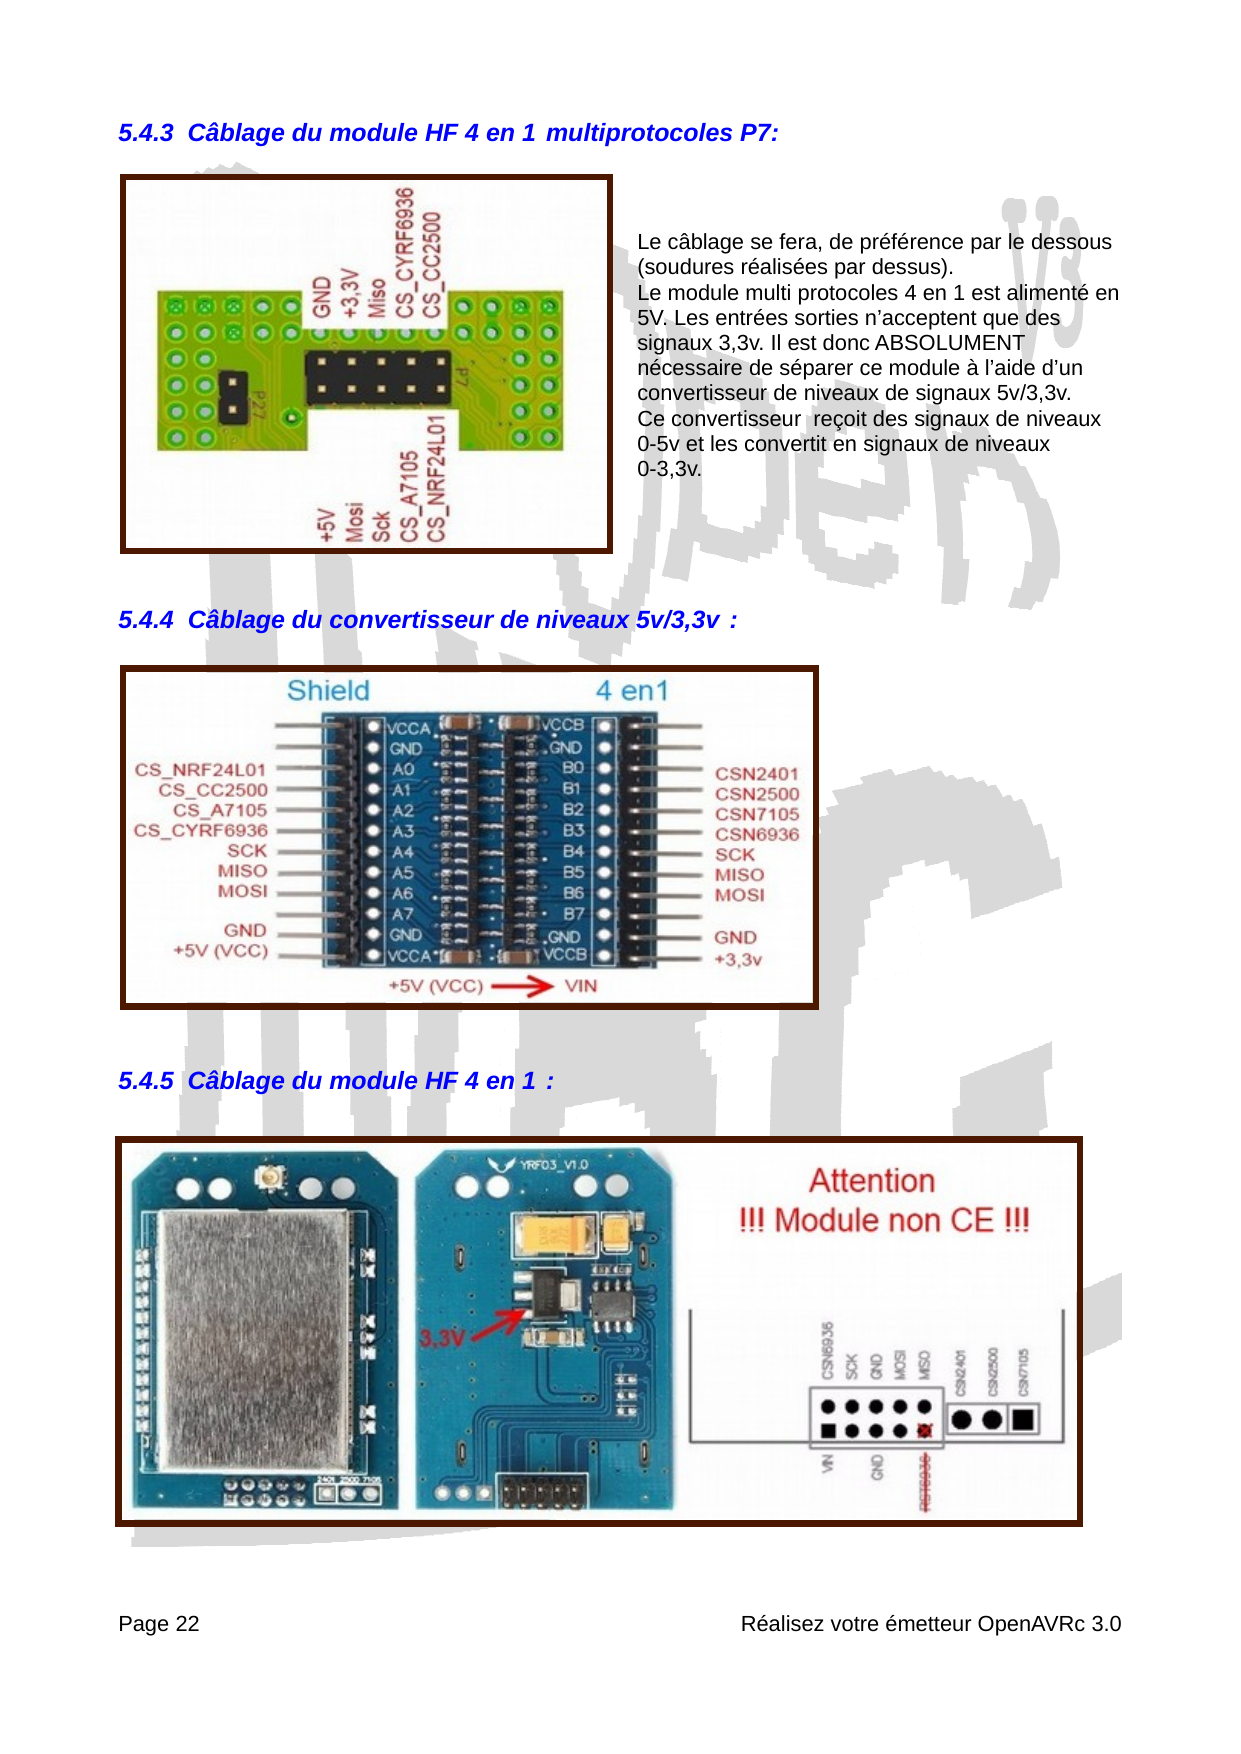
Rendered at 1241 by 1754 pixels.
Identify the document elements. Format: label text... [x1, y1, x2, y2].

picture [128, 674, 811, 1001]
picture [126, 180, 607, 548]
text 0-3,3v. [613, 456, 1122, 481]
subtitle 5.4.4 Câblage du convertisseur de niveaux 5v/3,3v : [118, 605, 1122, 634]
text Ce convertisseur reçoit des signaux de niveaux 0-5v et les convertit en signaux de niveaux [613, 405, 1122, 456]
subtitle 5.4.5 Câblage du module HF 4 en 1 : [118, 1066, 1122, 1094]
subtitle 5.4.3 Câblage du module HF 4 en 1 multiprotocoles P7: [118, 118, 1122, 147]
picture [124, 1144, 1075, 1519]
text Le câblage se fera, de préférence par le dessous (soudures réalisées par dessus). [613, 229, 1122, 279]
text Le module multi protocoles 4 en 1 est alimenté en 5V. Les entrées sorties n’acceptent que des signaux 3,3v. Il est donc ABSOLUMENT nécessaire de séparer ce module à l’aide d’un convertisseur de niveaux de signaux 5v/3,3v. [613, 279, 1122, 405]
